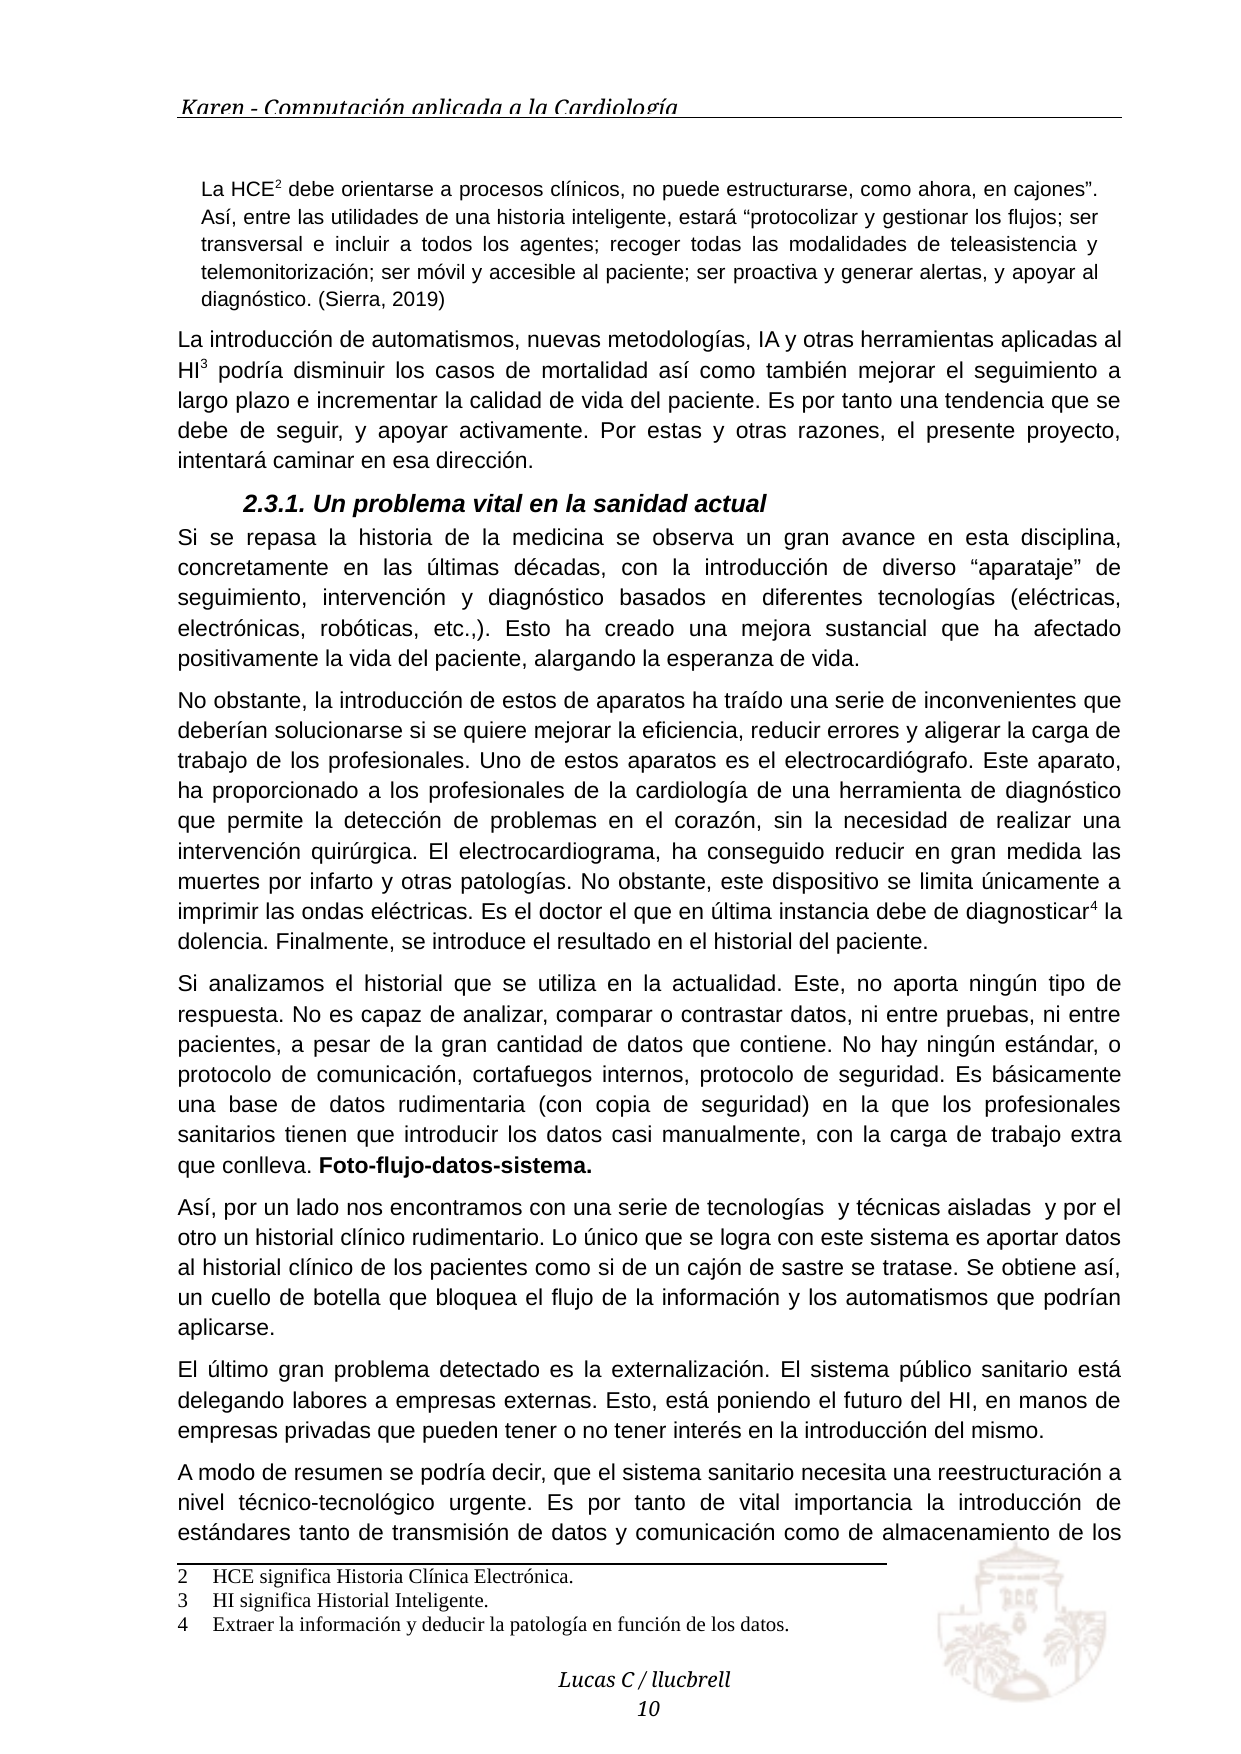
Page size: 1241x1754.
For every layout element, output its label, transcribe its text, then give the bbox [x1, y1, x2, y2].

text HCE significa Historia Clínica Electrónica. [177, 1564, 1122, 1588]
text Extraer la información y deducir la patología en función de los datos. [177, 1612, 1122, 1636]
text No obstante, la introducción de estos de aparatos ha traído una serie de inconvenientes que deberían solucionarse si se quiere mejorar la eficiencia, reducir errores y aligerar la carga de trabajo de los profesionales. Uno de estos aparatos es el electrocardiógrafo. Este aparato, ha proporcionado a los profesionales de la cardiología de una herramienta de diagnóstico que permite la detección de problemas en el corazón, sin la necesidad de realizar una intervención quirúrgica. El electrocardiograma, ha conseguido reducir en gran medida las muertes por infarto y otras patologías. No obstante, este dispositivo se limita únicamente a imprimir las ondas eléctricas. Es el doctor el que en última instancia debe de diagnosticar la dolencia. Finalmente, se introduce el resultado en el historial del paciente. [177, 687, 1122, 955]
text Si analizamos el historial que se utiliza en la actualidad. Este, no aporta ningún tipo de respuesta. No es capaz de analizar, comparar o contrastar datos, ni entre pruebas, ni entre pacientes, a pesar de la gran cantidad de datos que contiene. No hay ningún estándar, o protocolo de comunicación, cortafuegos internos, protocolo de seguridad. Es básicamente una base de datos rudimentaria (con copia de seguridad) en la que los profesionales sanitarios tienen que introducir los datos casi manualmente, con la carga de trabajo extra que conlleva. Foto-flujo-datos-sistema. [177, 970, 1122, 1178]
list Un problema vital en la sanidad actual [177, 489, 1122, 518]
text El último gran problema detectado es la externalización. El sistema público sanitario está delegando labores a empresas externas. Esto, está poniendo el futuro del HI, en manos de empresas privadas que pueden tener o no tener interés en la introducción del mismo. [177, 1356, 1122, 1443]
text La introducción de automatismos, nuevas metodologías, IA y otras herramientas aplicadas al HI podría disminuir los casos de mortalidad así como también mejorar el seguimiento a largo plazo e incrementar la calidad de vida del paciente. Es por tanto una tendencia que se debe de seguir, y apoyar activamente. Por estas y otras razones, el presente proyecto, intentará caminar en esa dirección. [177, 326, 1122, 473]
text Así, por un lado nos encontramos con una serie de tecnologías y técnicas aisladas y por el otro un historial clínico rudimentario. Lo único que se logra con este sistema es aportar datos al historial clínico de los pacientes como si de un cajón de sastre se tratase. Se obtiene así, un cuello de botella que bloquea el flujo de la información y los automatismos que podrían aplicarse. [177, 1193, 1122, 1341]
text HI significa Historial Inteligente. [177, 1588, 1122, 1612]
text Si se repasa la historia de la medicina se observa un gran avance en esta disciplina, concretamente en las últimas décadas, con la introducción de diverso “aparataje” de seguimiento, intervención y diagnóstico basados en diferentes tecnologías (eléctricas, electrónicas, robóticas, etc.,). Esto ha creado una mejora sustancial que ha afectado positivamente la vida del paciente, alargando la esperanza de vida. [177, 524, 1122, 671]
text A modo de resumen se podría decir, que el sistema sanitario necesita una reestructuración a nivel técnico-tecnológico urgente. Es por tanto de vital importancia la introducción de estándares tanto de transmisión de datos y comunicación como de almacenamiento de los [177, 1459, 1122, 1546]
text La HCE debe orientarse a procesos clínicos, no puede estructurarse, como ahora, en cajones”. Así, entre las utilidades de una historia inteligente, estará “protocolizar y gestionar los flujos; ser transversal e incluir a todos los agentes; recoger todas las modalidades de teleasistencia y telemonitorización; ser móvil y accesible al paciente; ser proactiva y generar alertas, y apoyar al diagnóstico. (Sierra, 2019) [201, 177, 1098, 311]
